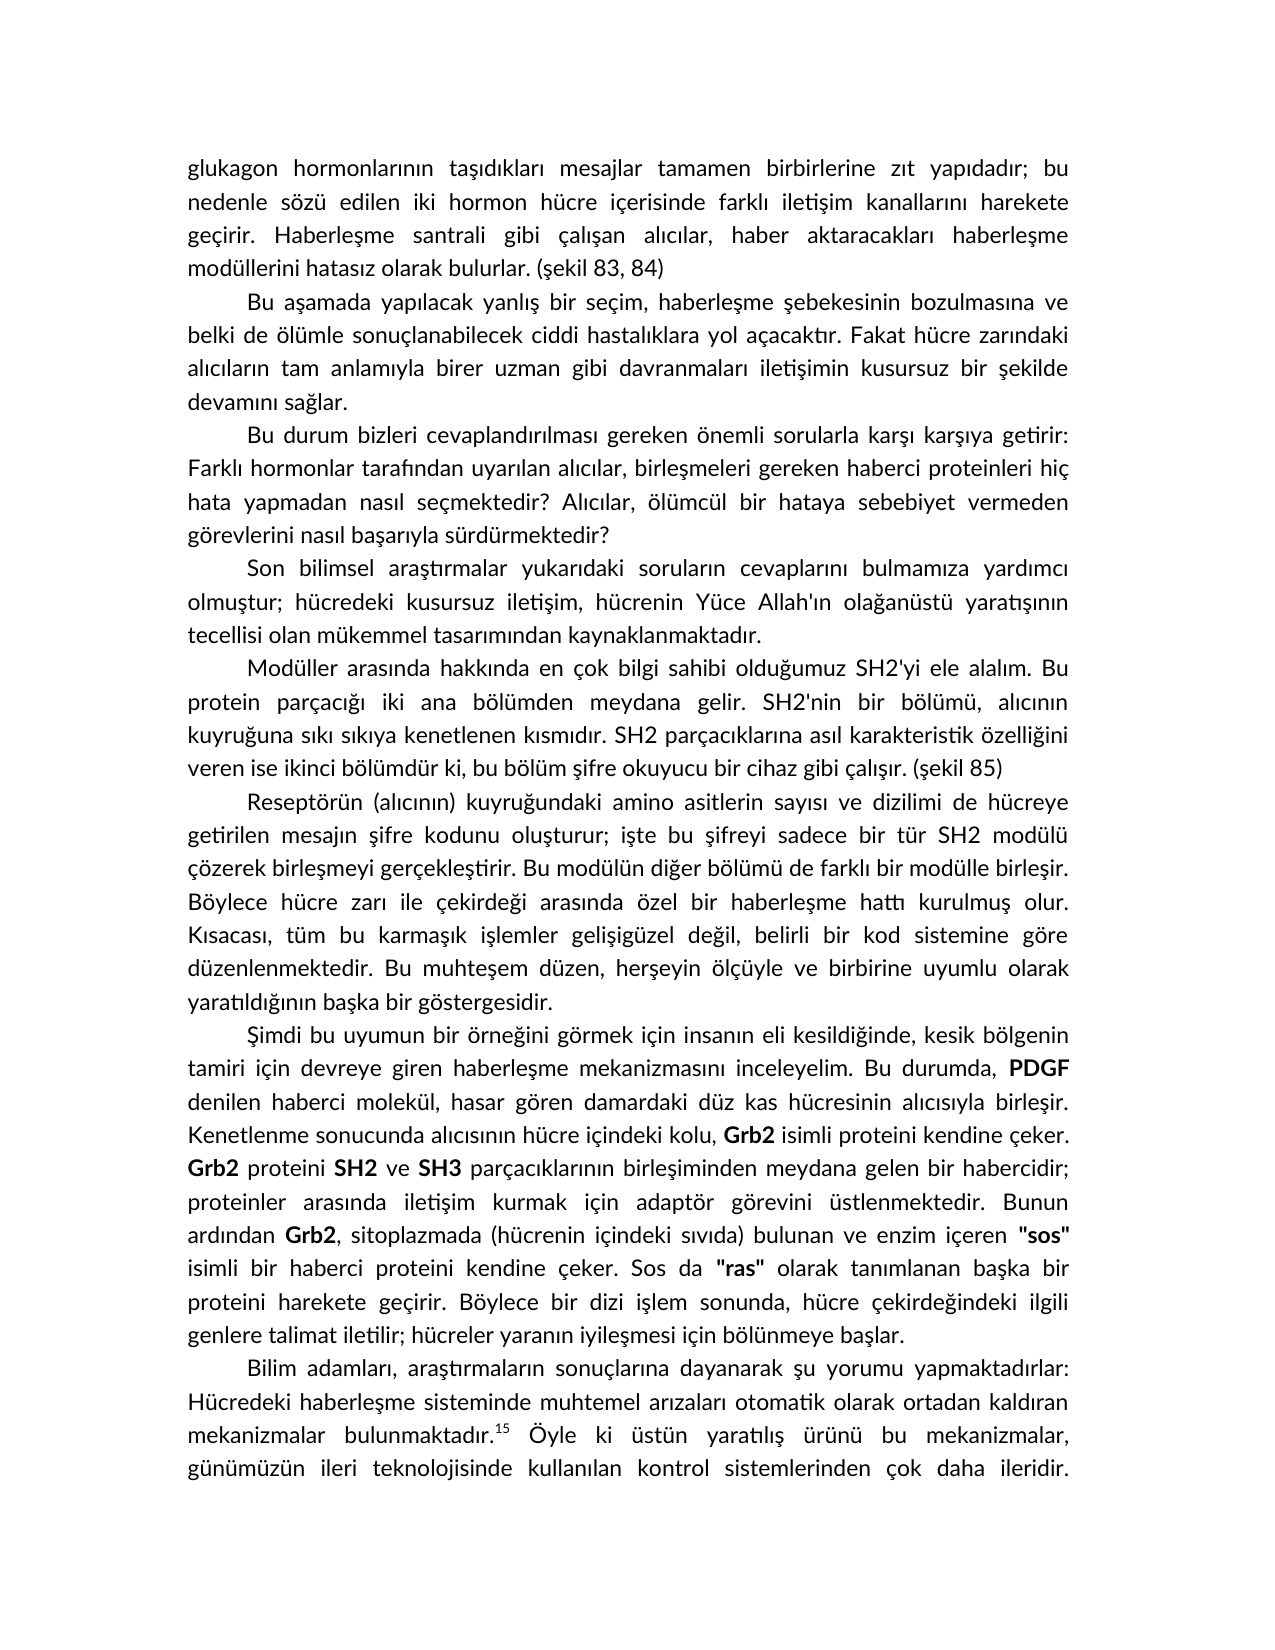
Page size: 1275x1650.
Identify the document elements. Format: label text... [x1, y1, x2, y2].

text Bu aşamada yapılacak yanlış bir seçim, haberleşme şebekesinin bozulmasına ve belki de ölümle sonuçlanabilecek ciddi hastalıklara yol açacaktır. Fakat hücre zarındaki alıcıların tam anlamıyla birer uzman gibi davranmaları iletişimin kusursuz bir şekilde devamını sağlar. [187, 283, 1070, 417]
text Modüller arasında hakkında en çok bilgi sahibi olduğumuz SH2'yi ele alalım. Bu protein parçacığı iki ana bölümden meydana gelir. SH2'nin bir bölümü, alıcının kuyruğuna sıkı sıkıya kenetlenen kısmıdır. SH2 parçacıklarına asıl karakteristik özelliğini veren ise ikinci bölümdür ki, bu bölüm şifre okuyucu bir cihaz gibi çalışır. (şekil 85) [187, 650, 1070, 783]
text Bu durum bizleri cevaplandırılması gereken önemli sorularla karşı karşıya getirir: Farklı hormonlar tarafından uyarılan alıcılar, birleşmeleri gereken haberci proteinleri hiç hata yapmadan nasıl seçmektedir? Alıcılar, ölümcül bir hataya sebebiyet vermeden görevlerini nasıl başarıyla sürdürmektedir? [187, 417, 1070, 550]
text Son bilimsel araştırmalar yukarıdaki soruların cevaplarını bulmamıza yardımcı olmuştur; hücredeki kusursuz iletişim, hücrenin Yüce Allah'ın olağanüstü yaratışının tecellisi olan mükemmel tasarımından kaynaklanmaktadır. [187, 550, 1070, 650]
text Reseptörün (alıcının) kuyruğundaki amino asitlerin sayısı ve dizilimi de hücreye getirilen mesajın şifre kodunu oluşturur; işte bu şifreyi sadece bir tür SH2 modülü çözerek birleşmeyi gerçekleştirir. Bu modülün diğer bölümü de farklı bir modülle birleşir. Böylece hücre zarı ile çekirdeği arasında özel bir haberleşme hattı kurulmuş olur. Kısacası, tüm bu karmaşık işlemler gelişigüzel değil, belirli bir kod sistemine göre düzenlenmektedir. Bu muhteşem düzen, herşeyin ölçüyle ve birbirine uyumlu olarak yaratıldığının başka bir göstergesidir. [187, 783, 1070, 1017]
text Bilim adamları, araştırmaların sonuçlarına dayanarak şu yorumu yapmaktadırlar: Hücredeki haberleşme sisteminde muhtemel arızaları otomatik olarak ortadan kaldıran mekanizmalar bulunmaktadır.15 Öyle ki üstün yaratılış ürünü bu mekanizmalar, günümüzün ileri teknolojisinde kullanılan kontrol sistemlerinden çok daha ileridir. [187, 1350, 1070, 1483]
text glukagon hormonlarının taşıdıkları mesajlar tamamen birbirlerine zıt yapıdadır; bu nedenle sözü edilen iki hormon hücre içerisinde farklı iletişim kanallarını harekete geçirir. Haberleşme santrali gibi çalışan alıcılar, haber aktaracakları haberleşme modüllerini hatasız olarak bulurlar. (şekil 83, 84) [187, 150, 1070, 283]
text Şimdi bu uyumun bir örneğini görmek için insanın eli kesildiğinde, kesik bölgenin tamiri için devreye giren haberleşme mekanizmasını inceleyelim. Bu durumda, PDGF denilen haberci molekül, hasar gören damardaki düz kas hücresinin alıcısıyla birleşir. Kenetlenme sonucunda alıcısının hücre içindeki kolu, Grb2 isimli proteini kendine çeker. Grb2 proteini SH2 ve SH3 parçacıklarının birleşiminden meydana gelen bir habercidir; proteinler arasında iletişim kurmak için adaptör görevini üstlenmektedir. Bunun ardından Grb2, sitoplazmada (hücrenin içindeki sıvıda) bulunan ve enzim içeren "sos" isimli bir haberci proteini kendine çeker. Sos da "ras" olarak tanımlanan başka bir proteini harekete geçirir. Böylece bir dizi işlem sonunda, hücre çekirdeğindeki ilgili genlere talimat iletilir; hücreler yaranın iyileşmesi için bölünmeye başlar. [187, 1017, 1070, 1350]
